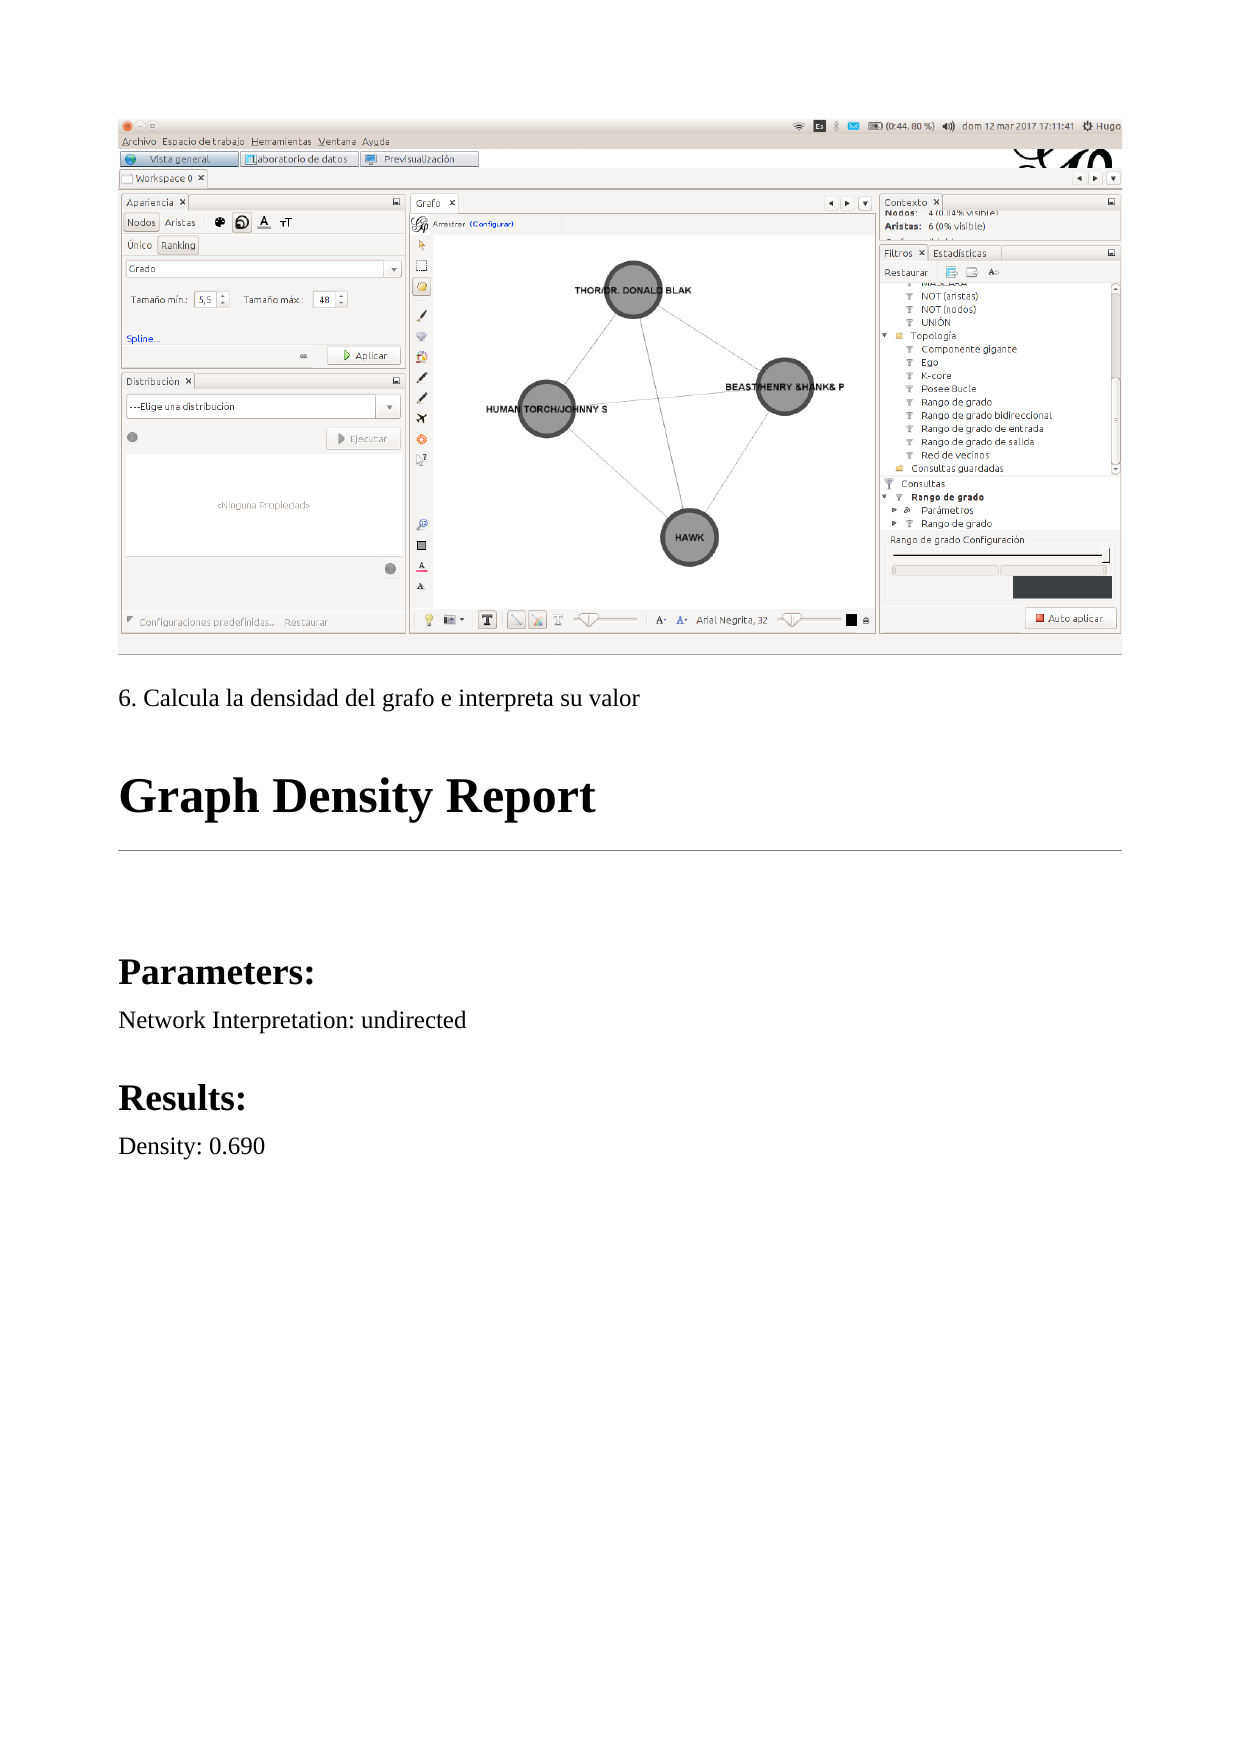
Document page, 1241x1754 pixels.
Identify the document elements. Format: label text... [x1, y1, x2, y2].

subtitle Results: [118, 1075, 1122, 1118]
picture [118, 118, 1123, 655]
text Density: 0.690 [118, 1131, 1122, 1159]
subtitle Parameters: [118, 949, 1122, 993]
text 6. Calcula la densidad del grafo e interpreta su valor [118, 683, 1122, 712]
subtitle Graph Density Report [118, 766, 1122, 823]
text Network Interpretation: undirected [118, 1005, 1122, 1034]
